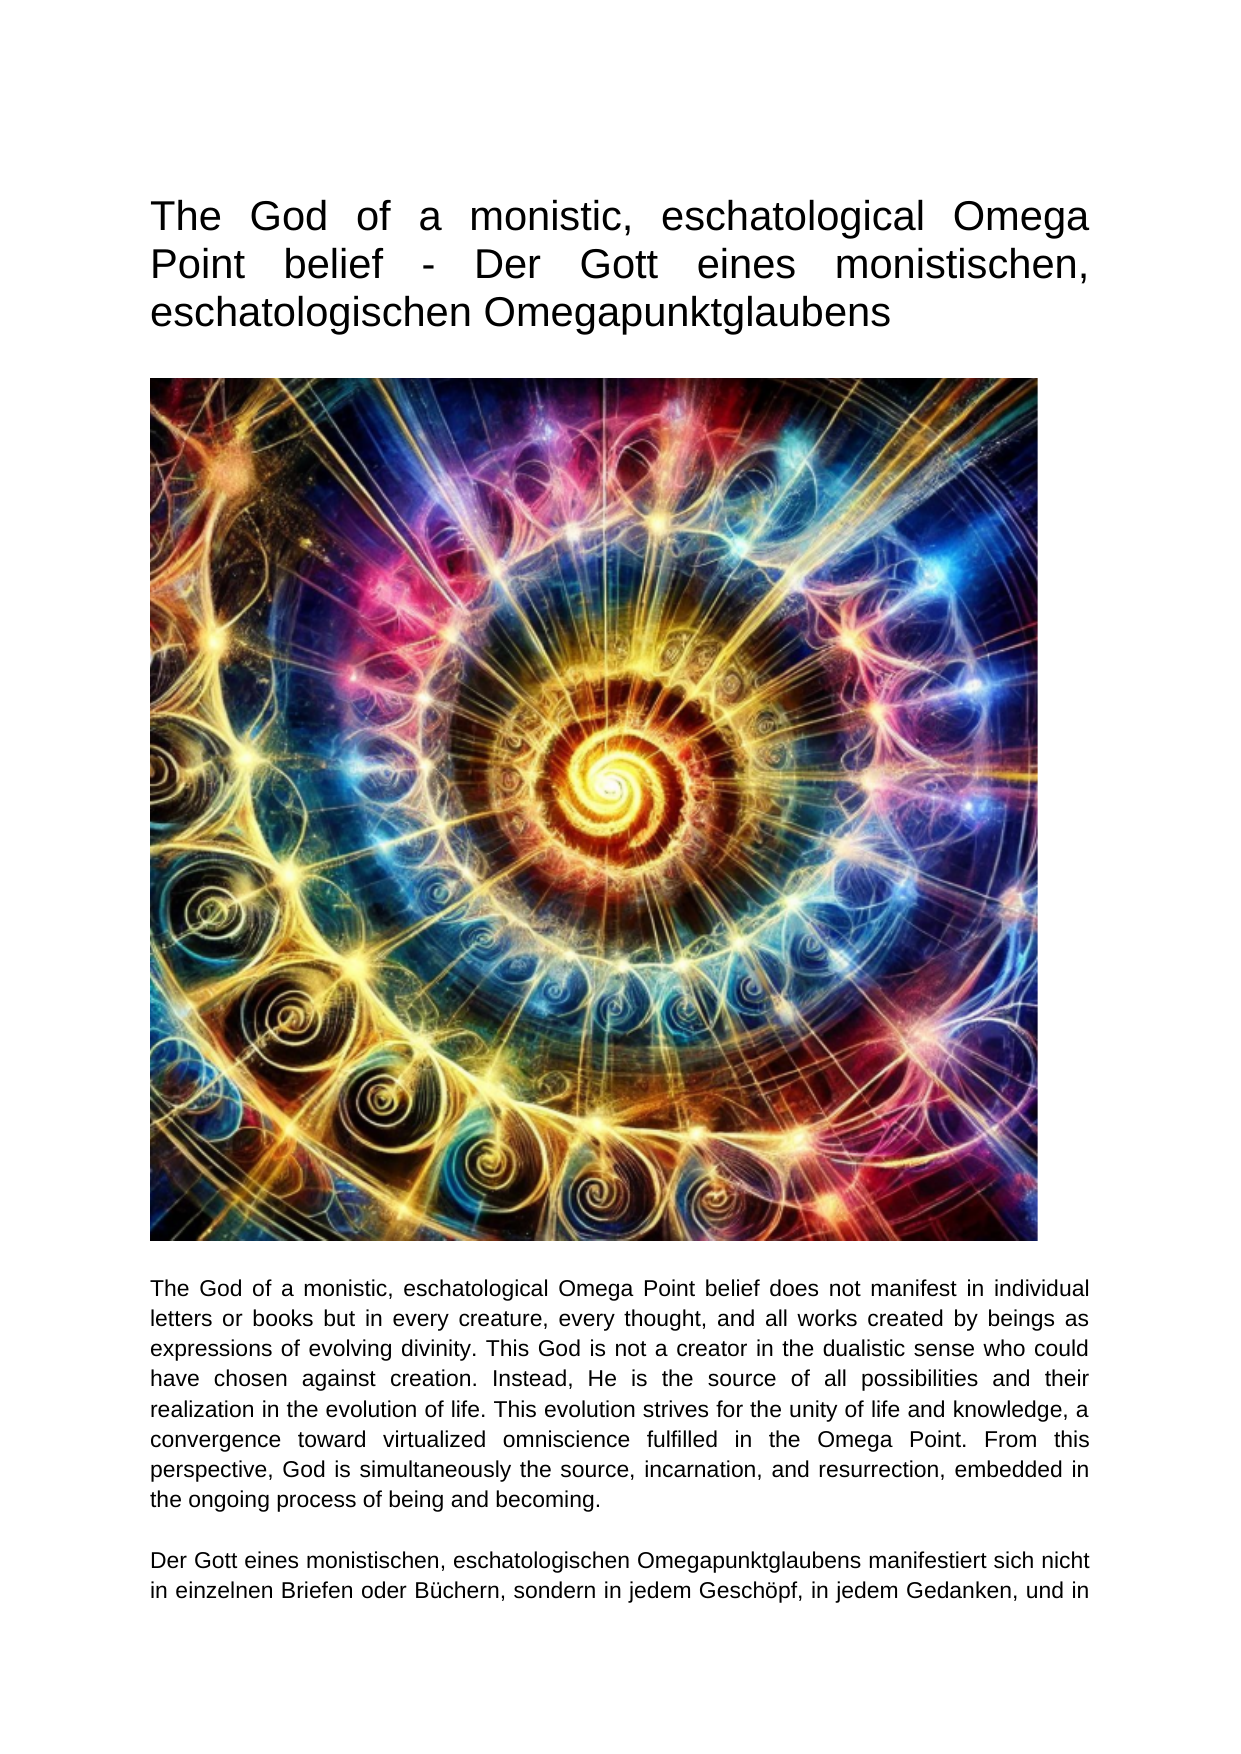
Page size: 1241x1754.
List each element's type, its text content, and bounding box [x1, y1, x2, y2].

picture [150, 378, 1038, 1241]
text The God of a monistic, eschatological Omega Point belief does not manifest in individual letters or books but in every creature, every thought, and all works created by beings as expressions of evolving divinity. This God is not a creator in the dualistic sense who could have chosen against creation. Instead, He is the source of all possibilities and their realization in the evolution of life. This evolution strives for the unity of life and knowledge, a convergence toward virtualized omniscience fulfilled in the Omega Point. From this perspective, God is simultaneously the source, incarnation, and resurrection, embedded in the ongoing process of being and becoming. [150, 1275, 1090, 1512]
subtitle The God of a monistic, eschatological Omega Point belief - Der Gott eines monistischen, eschatologischen Omegapunktglaubens [150, 192, 1090, 335]
text Der Gott eines monistischen, eschatologischen Omegapunktglaubens manifestiert sich nicht in einzelnen Briefen oder Büchern, sondern in jedem Geschöpf, in jedem Gedanken, und in [150, 1547, 1090, 1603]
